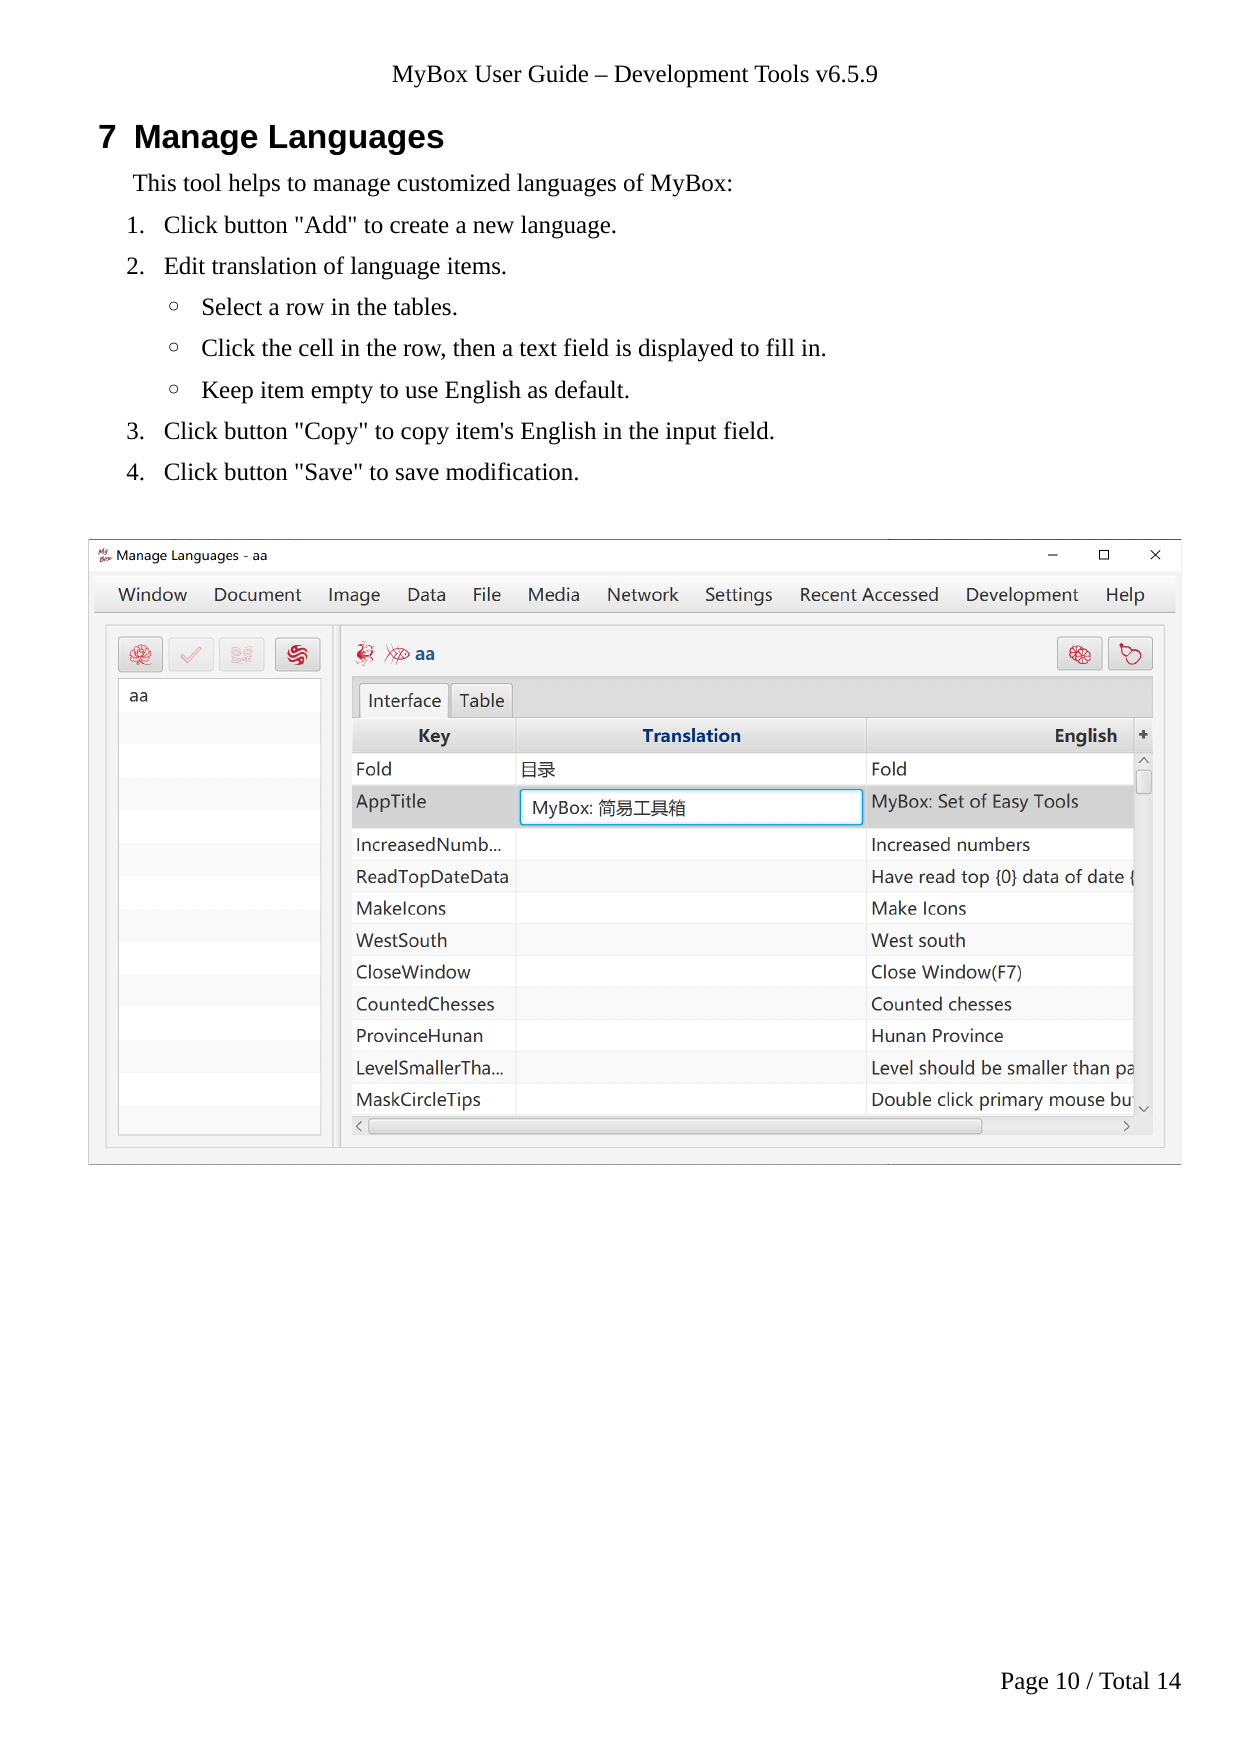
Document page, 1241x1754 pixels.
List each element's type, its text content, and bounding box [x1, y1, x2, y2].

list Select a row in the tables. [163, 292, 1181, 321]
list Click button "Copy" to copy item's English in the input field. [126, 416, 1181, 445]
text This tool helps to manage customized languages of MyBox: [88, 168, 1181, 197]
list Keep item empty to use English as default. [163, 375, 1181, 403]
list Edit translation of language items. [126, 251, 1181, 280]
list Click the cell in the row, then a text field is displayed to fill in. [163, 333, 1181, 362]
list Click button "Add" to create a new language. [126, 210, 1181, 238]
list Click button "Save" to save modification. [126, 457, 1181, 486]
picture [88, 539, 1182, 1165]
subtitle Manage Languages [88, 117, 1181, 156]
